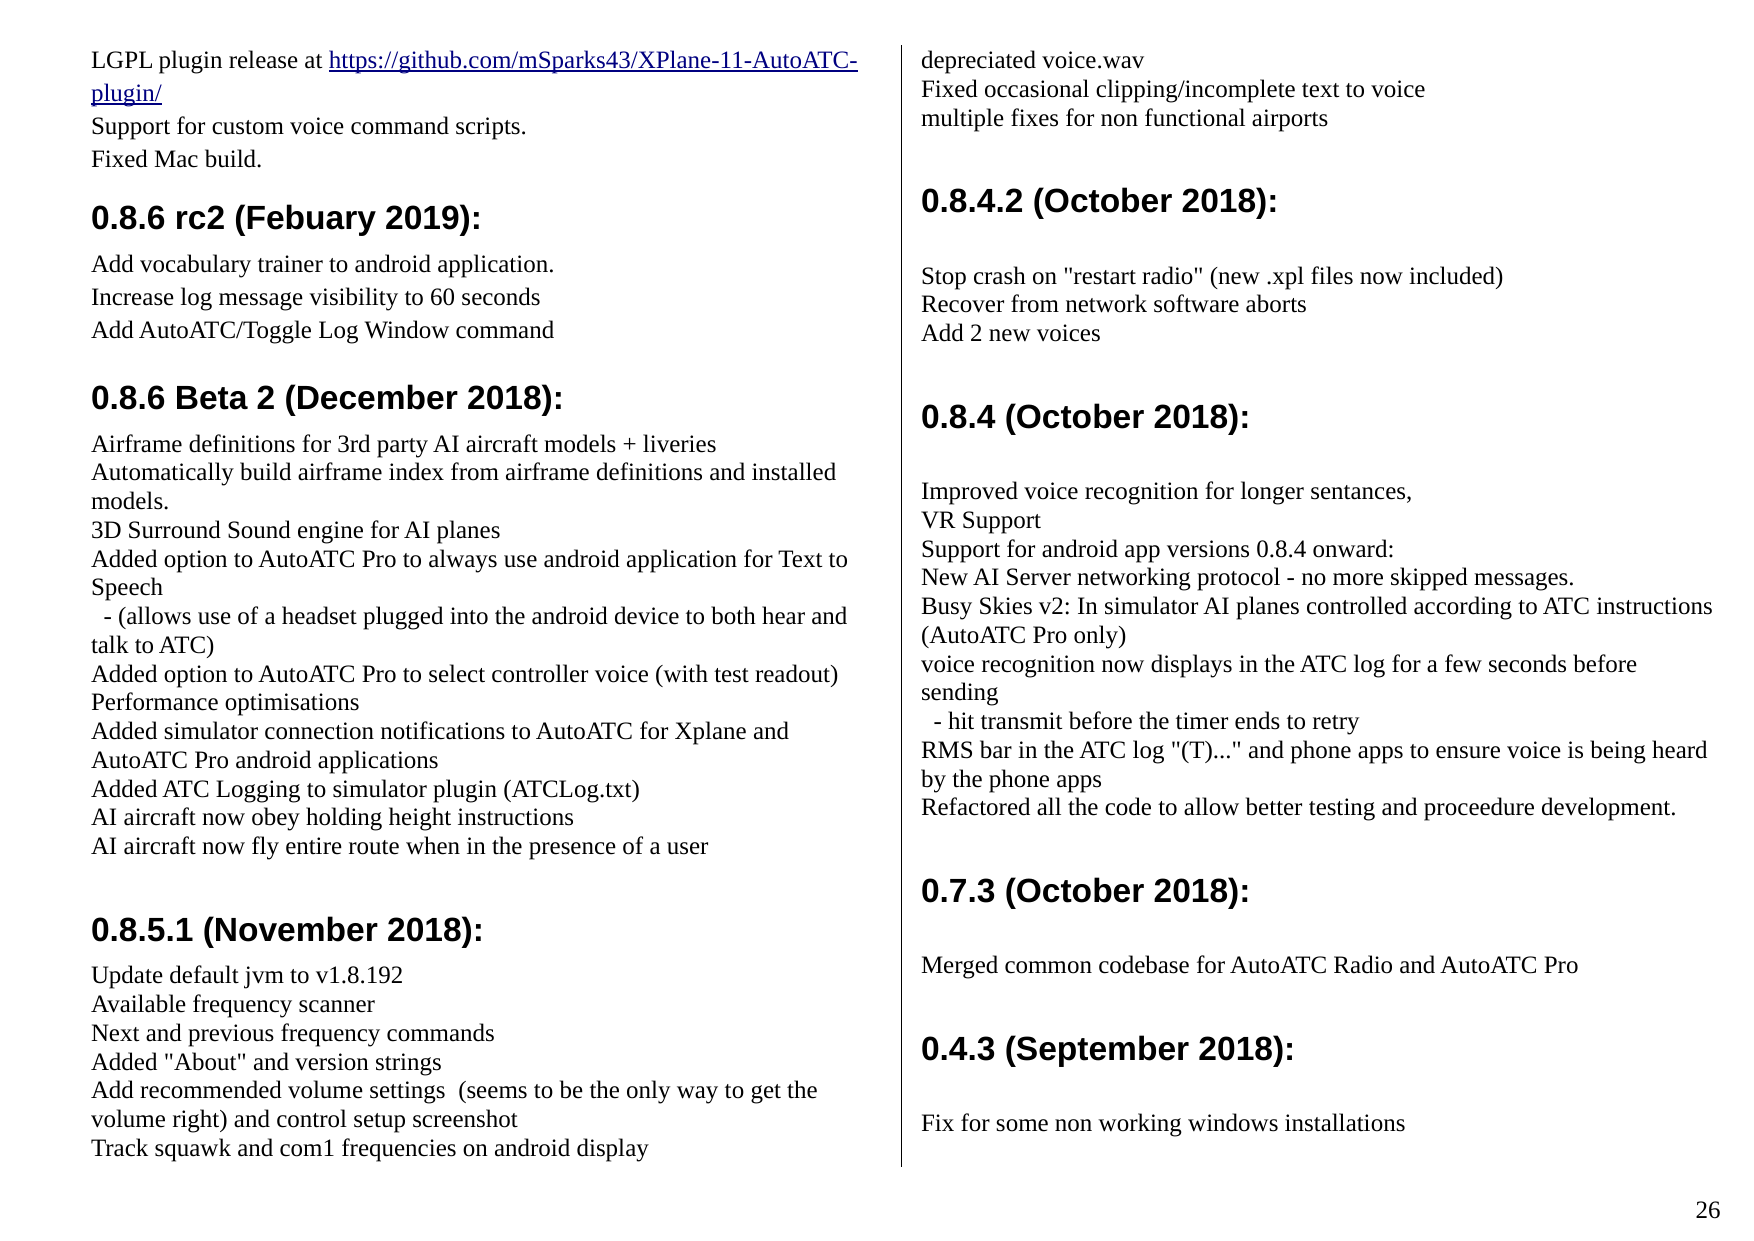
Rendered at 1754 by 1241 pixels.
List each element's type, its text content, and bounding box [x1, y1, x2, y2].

text Increase log message visibility to 60 seconds [91, 282, 881, 311]
text VR Support [921, 505, 1720, 534]
text Recover from network software aborts [921, 289, 1720, 318]
text voice recognition now displays in the ATC log for a few seconds before sending [921, 649, 1720, 706]
text Stop crash on "restart radio" (new .xpl files now included) [921, 261, 1720, 289]
text Refactored all the code to allow better testing and proceedure development. [921, 792, 1720, 821]
text multiple fixes for non functional airports [921, 103, 1720, 132]
text - hit transmit before the timer ends to retry [921, 706, 1720, 735]
subtitle 0.8.4.2 (October 2018): [921, 181, 1738, 220]
subtitle 0.7.3 (October 2018): [921, 871, 1738, 909]
text Available frequency scanner [91, 989, 881, 1018]
text Fixed Mac build. [91, 144, 881, 173]
text Added simulator connection notifications to AutoATC for Xplane and AutoATC Pro android applications [91, 716, 881, 774]
text RMS bar in the ATC log "(T)..." and phone apps to ensure voice is being heard by the phone apps [921, 735, 1720, 792]
text Track squawk and com1 frequencies on android display [91, 1133, 881, 1162]
text Improved voice recognition for longer sentances, [921, 476, 1720, 505]
text depreciated voice.wav [921, 45, 1720, 74]
text Add vocabulary trainer to android application. [91, 249, 881, 278]
text Fixed occasional clipping/incomplete text to voice [921, 74, 1720, 103]
text Support for android app versions 0.8.4 onward: [921, 534, 1720, 562]
text AI aircraft now obey holding height instructions [91, 802, 881, 831]
text Airframe definitions for 3rd party AI aircraft models + liveries [91, 429, 881, 457]
subtitle 0.8.5.1 (November 2018): [91, 909, 898, 948]
text - (allows use of a headset plugged into the android device to both hear and talk to ATC) [91, 601, 881, 659]
text Merged common codebase for AutoATC Radio and AutoATC Pro [921, 950, 1720, 979]
text Busy Skies v2: In simulator AI planes controlled according to ATC instructions (AutoATC Pro only) [921, 591, 1720, 649]
text Add AutoATC/Toggle Log Window command [91, 315, 881, 344]
text Performance optimisations [91, 687, 881, 716]
text Added ATC Logging to simulator plugin (ATCLog.txt) [91, 774, 881, 802]
text Add 2 new voices [921, 318, 1720, 347]
subtitle 0.8.6 Beta 2 (December 2018): [91, 378, 898, 416]
text Next and previous frequency commands [91, 1018, 881, 1047]
subtitle 0.8.4 (October 2018): [921, 396, 1738, 435]
text Added option to AutoATC Pro to always use android application for Text to Speech [91, 544, 881, 601]
text LGPL plugin release at https://github.com/mSparks43/XPlane-11-AutoATC-plugin/ [91, 45, 881, 107]
text New AI Server networking protocol - no more skipped messages. [921, 562, 1720, 591]
text Update default jvm to v1.8.192 [91, 960, 881, 989]
text Add recommended volume settings (seems to be the only way to get the volume right) and control setup screenshot [91, 1075, 881, 1133]
text 3D Surround Sound engine for AI planes [91, 515, 881, 544]
text Fix for some non working windows installations [921, 1108, 1720, 1137]
subtitle 0.8.6 rc2 (Febuary 2019): [91, 198, 898, 237]
text Automatically build airframe index from airframe definitions and installed models. [91, 457, 881, 515]
text Support for custom voice command scripts. [91, 111, 881, 140]
text Added option to AutoATC Pro to select controller voice (with test readout) [91, 659, 881, 687]
subtitle 0.4.3 (September 2018): [921, 1028, 1738, 1067]
text AI aircraft now fly entire route when in the presence of a user [91, 831, 881, 860]
text Added "About" and version strings [91, 1047, 881, 1075]
